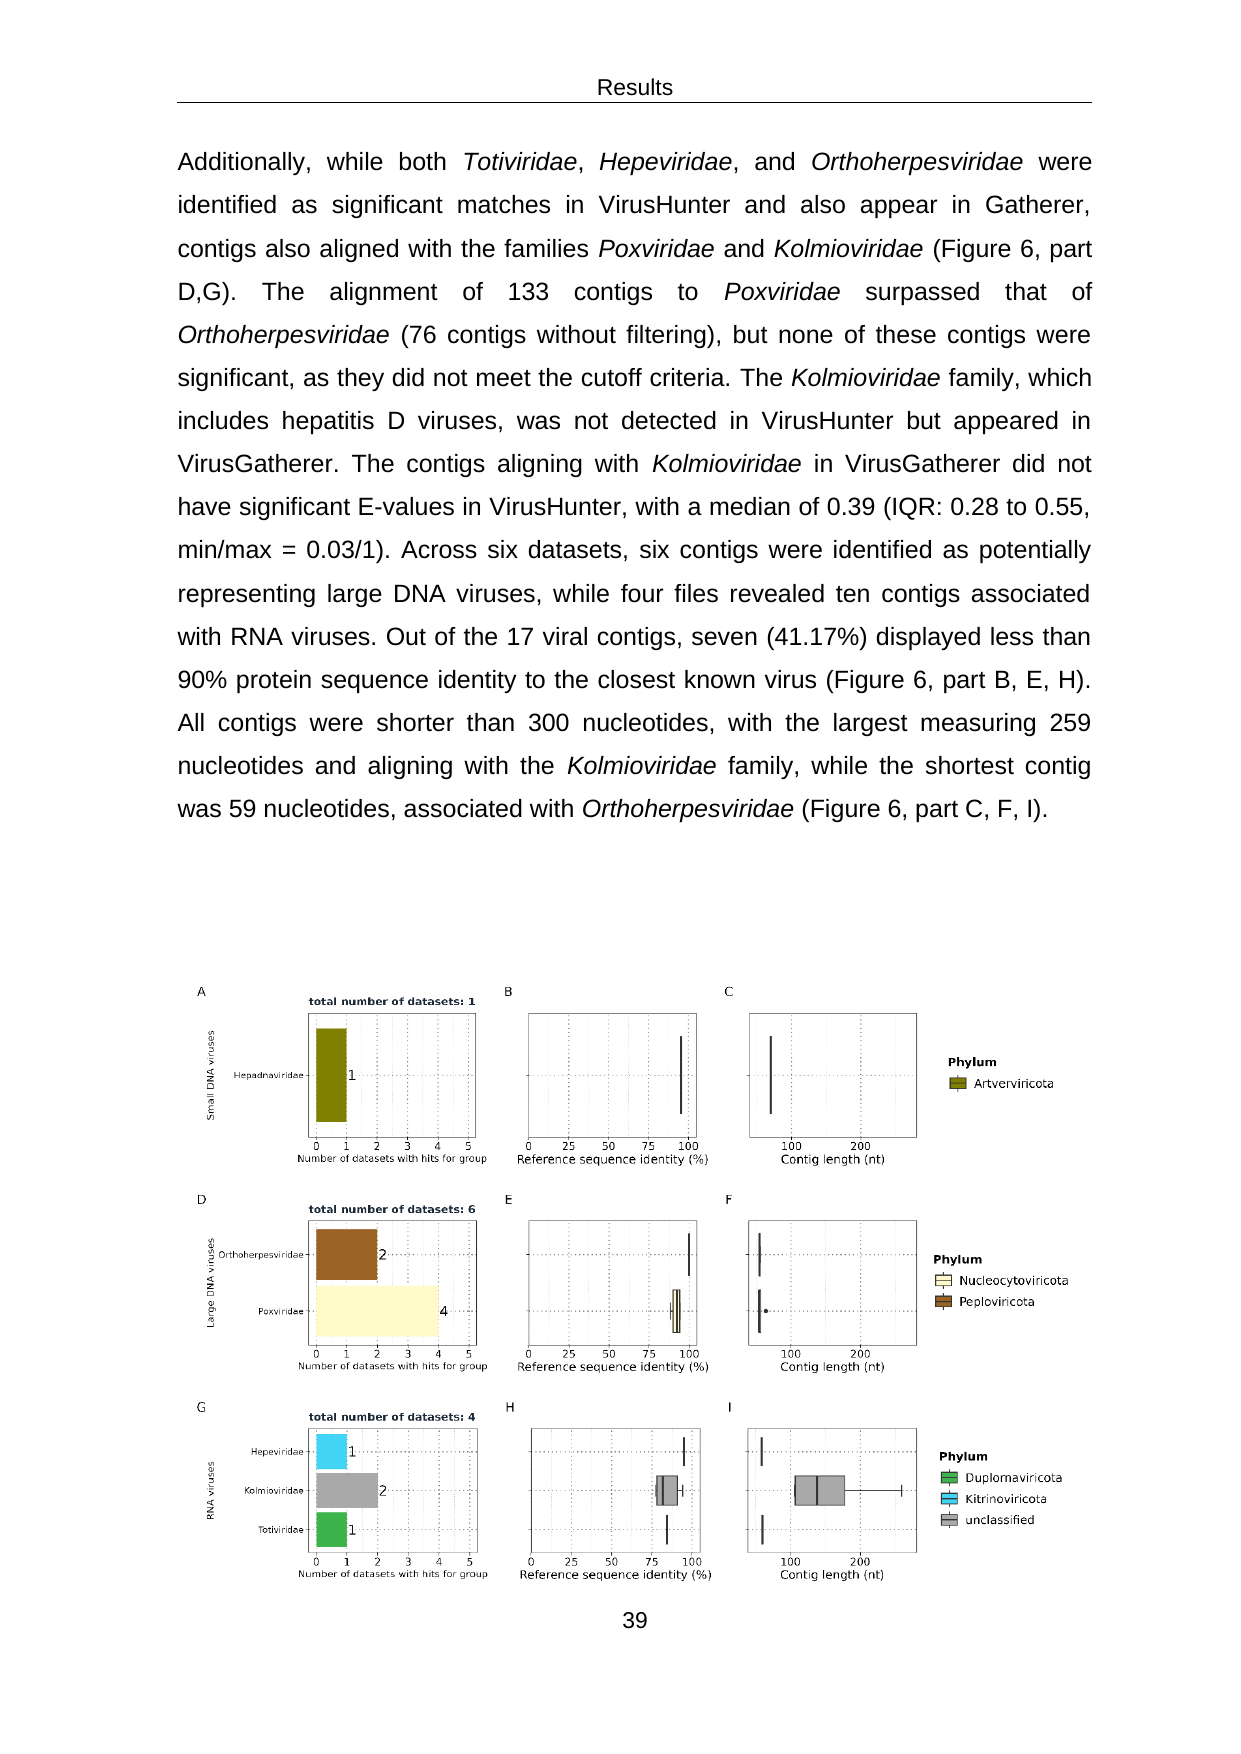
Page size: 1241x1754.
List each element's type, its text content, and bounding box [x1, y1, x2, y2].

text Additionally, while both Totiviridae, Hepeviridae, and Orthoherpesviridae were identified as significant matches in VirusHunter and also appear in Gatherer, contigs also aligned with the families Poxviridae and Kolmioviridae (Figure 6, part D,G). The alignment of 133 contigs to Poxviridae surpassed that of Orthoherpesviridae (76 contigs without filtering), but none of these contigs were significant, as they did not meet the cutoff criteria. The Kolmioviridae family, which includes hepatitis D viruses, was not detected in VirusHunter but appeared in VirusGatherer. The contigs aligning with Kolmioviridae in VirusGatherer did not have significant E-values in VirusHunter, with a median of 0.39 (IQR: 0.28 to 0.55, min/max = 0.03/1). Across six datasets, six contigs were identified as potentially representing large DNA viruses, while four files revealed ten contigs associated with RNA viruses. Out of the 17 viral contigs, seven (41.17%) displayed less than 90% protein sequence identity to the closest known virus (Figure 6, part B, E, H). All contigs were shorter than 300 nucleotides, with the largest measuring 259 nucleotides and aligning with the Kolmioviridae family, while the shortest contig was 59 nucleotides, associated with Orthoherpesviridae (Figure 6, part C, F, I). [177, 147, 1092, 823]
